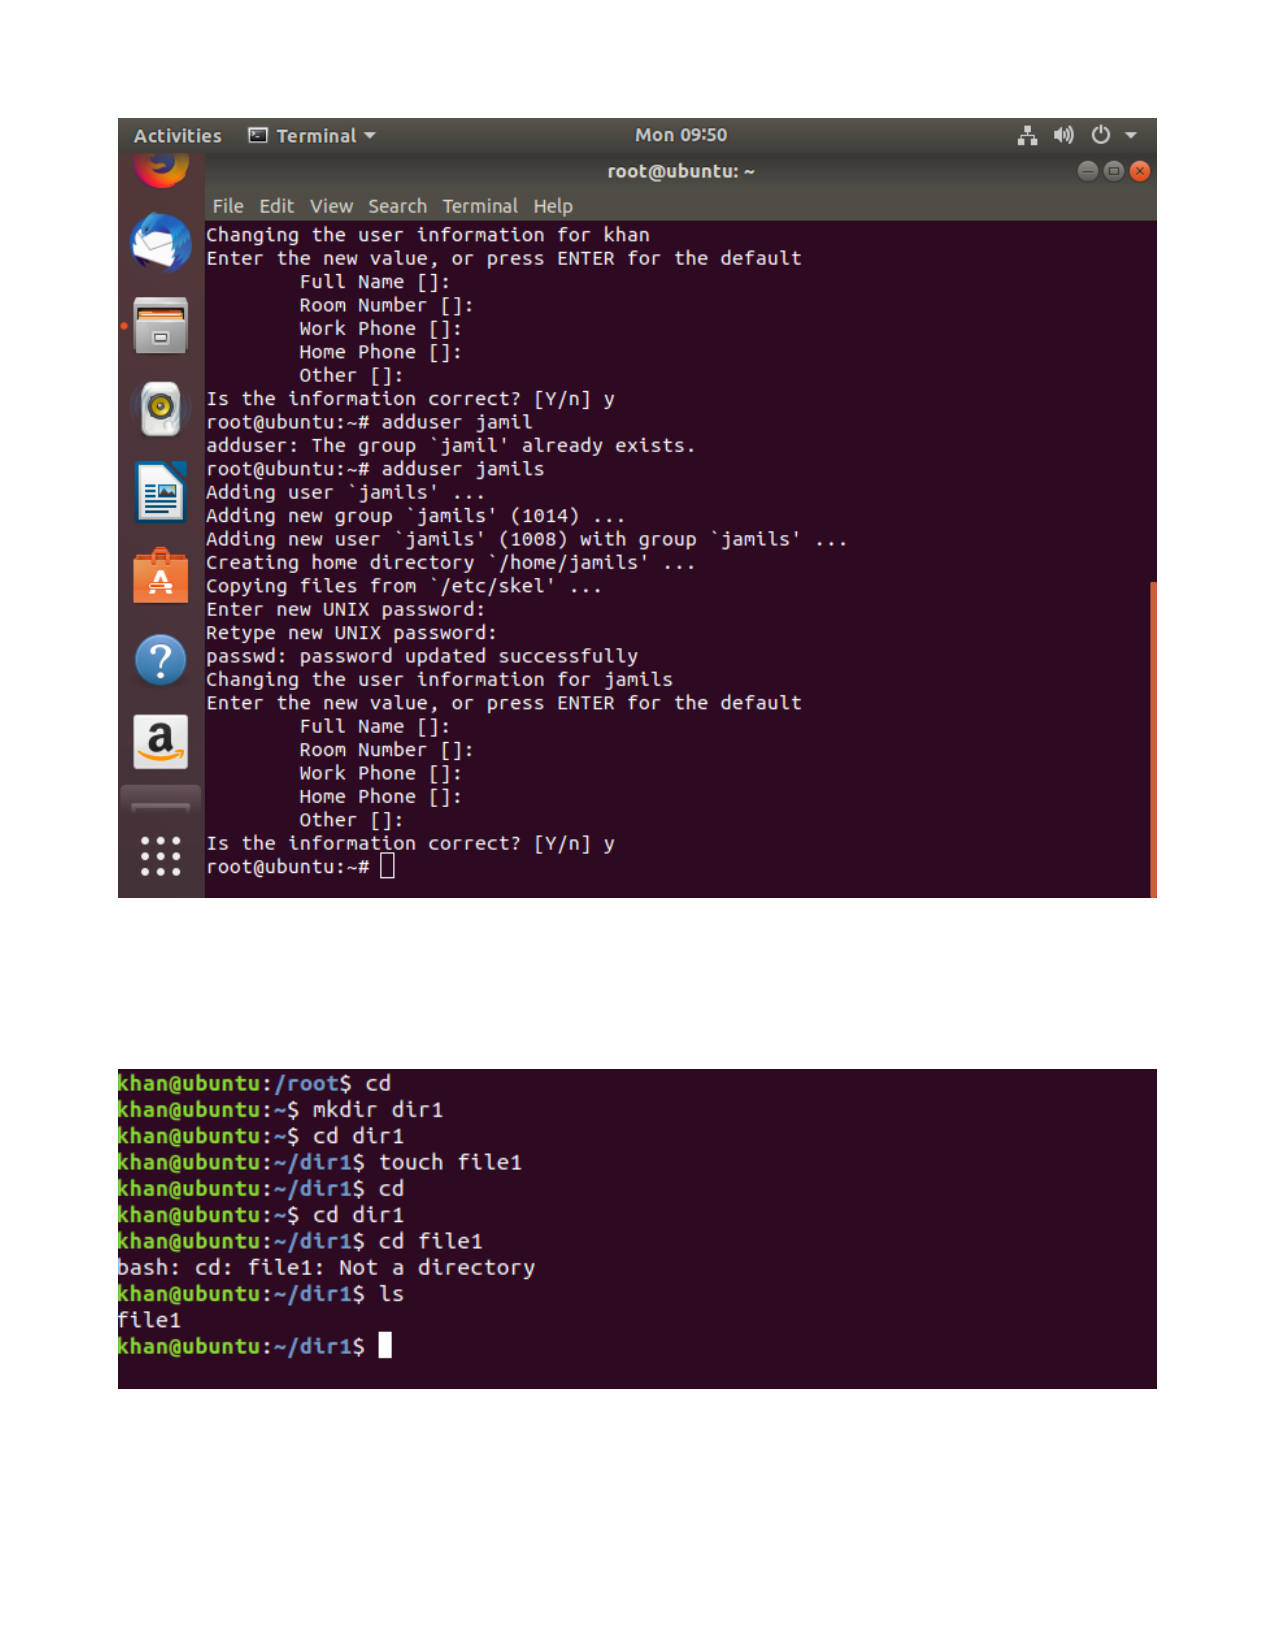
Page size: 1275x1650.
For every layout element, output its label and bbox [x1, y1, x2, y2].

picture [118, 118, 1157, 898]
picture [118, 1069, 1157, 1389]
